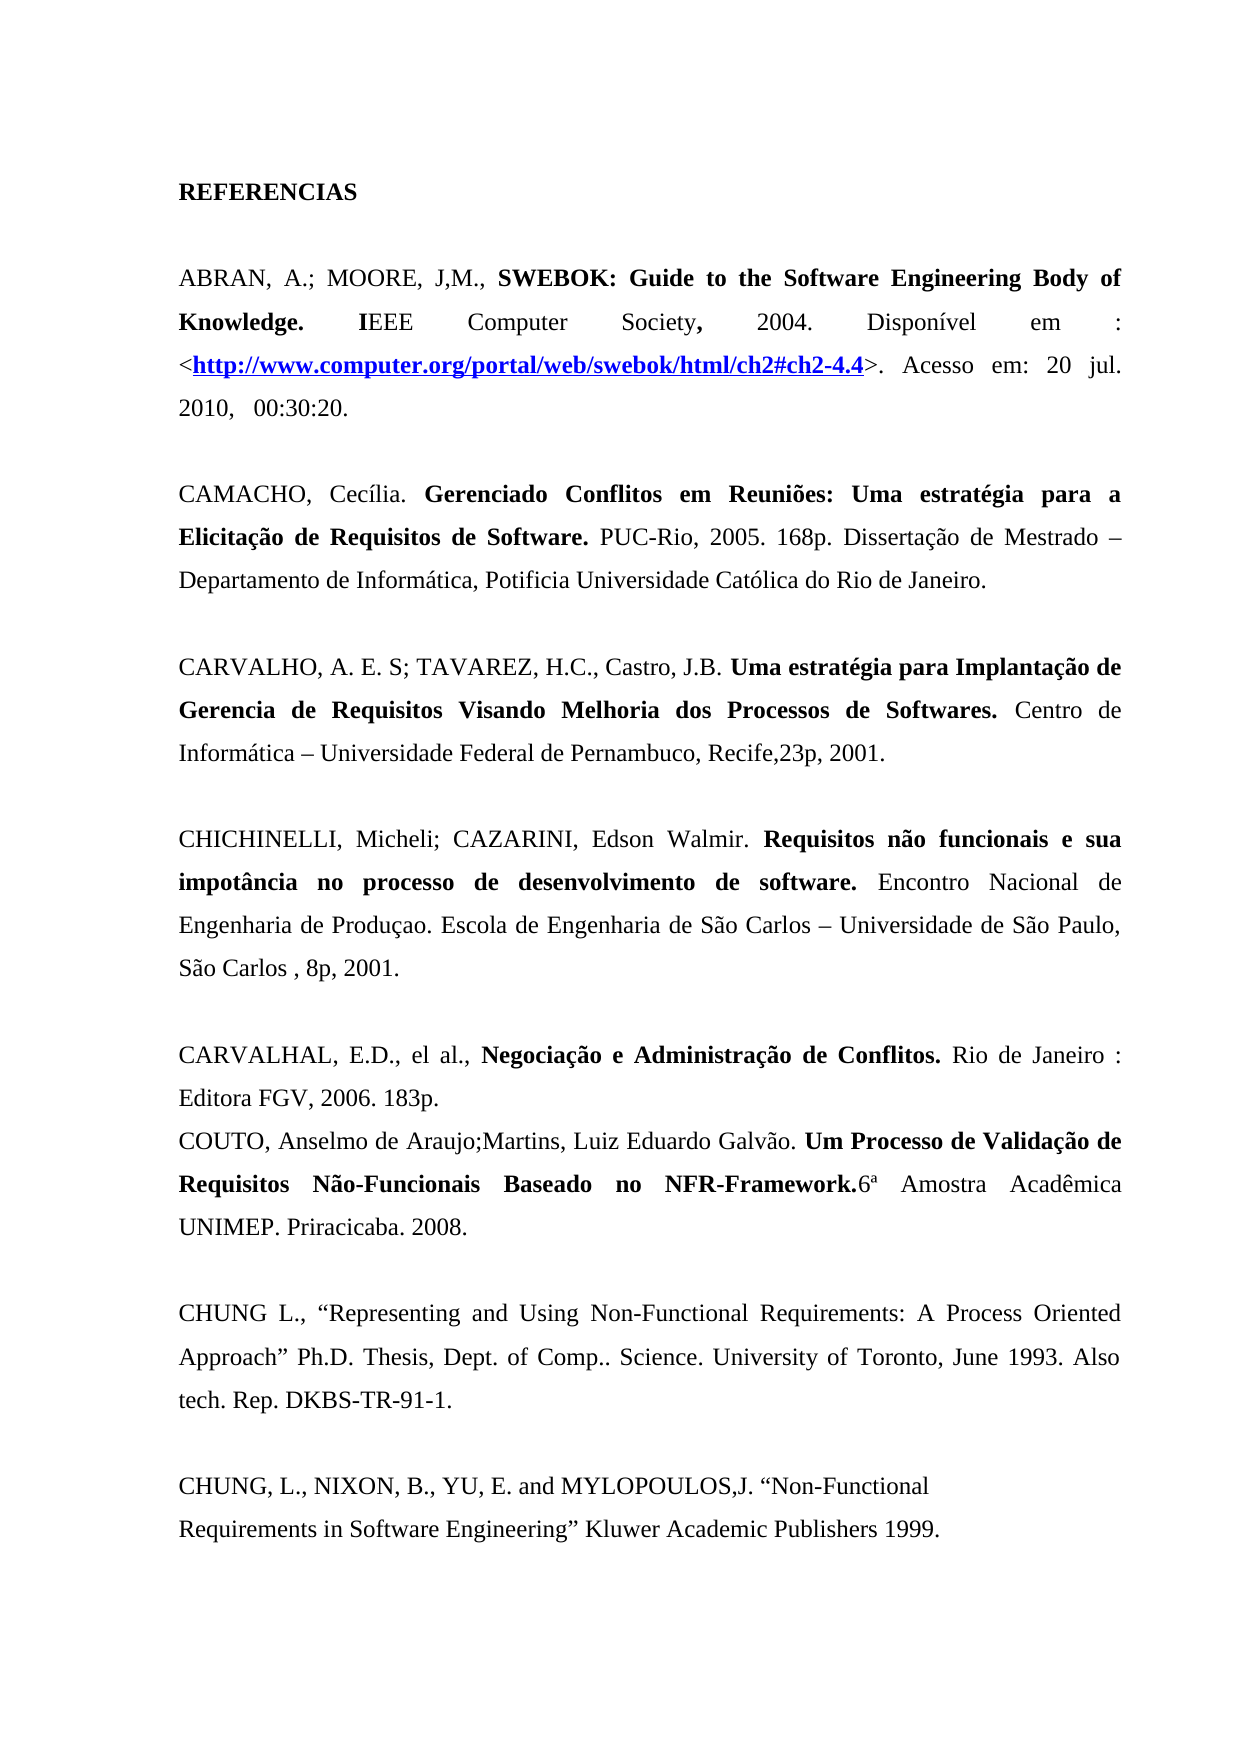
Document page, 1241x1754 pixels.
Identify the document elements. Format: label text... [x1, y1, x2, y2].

text CARVALHAL, E.D., el al., Negociação e Administração de Conflitos. Rio de Janeiro : Editora FGV, 2006. 183p. [178, 1040, 1122, 1112]
text CAMACHO, Cecília. Gerenciado Conflitos em Reuniões: Uma estratégia para a Elicitação de Requisitos de Software. PUC-Rio, 2005. 168p. Dissertação de Mestrado – Departamento de Informática, Potificia Universidade Católica do Rio de Janeiro. [178, 479, 1122, 594]
text Requirements in Software Engineering” Kluwer Academic Publishers 1999. [178, 1514, 1122, 1543]
text COUTO, Anselmo de Araujo;Martins, Luiz Eduardo Galvão. Um Processo de Validação de Requisitos Não-Funcionais Baseado no NFR-Framework.6ª Amostra Acadêmica UNIMEP. Priracicaba. 2008. [178, 1126, 1122, 1241]
text CHUNG, L., NIXON, B., YU, E. and MYLOPOULOS,J. “Non-Functional [178, 1471, 1122, 1500]
text ABRAN, A.; MOORE, J,M., SWEBOK: Guide to the Software Engineering Body of Knowledge. IEEE Computer Society, 2004. Disponível em : <http://www.computer.org/portal/web/swebok/html/ch2#ch2-4.4>. Acesso em: 20 jul. 2010, 00:30:20. [178, 263, 1122, 422]
text CHICHINELLI, Micheli; CAZARINI, Edson Walmir. Requisitos não funcionais e sua impotância no processo de desenvolvimento de software. Encontro Nacional de Engenharia de Produçao. Escola de Engenharia de São Carlos – Universidade de São Paulo, São Carlos , 8p, 2001. [178, 824, 1122, 982]
text CARVALHO, A. E. S; TAVAREZ, H.C., Castro, J.B. Uma estratégia para Implantação de Gerencia de Requisitos Visando Melhoria dos Processos de Softwares. Centro de Informática – Universidade Federal de Pernambuco, Recife,23p, 2001. [178, 652, 1122, 767]
text REFERENCIAS [153, 177, 1122, 206]
text CHUNG L., “Representing and Using Non-Functional Requirements: A Process Oriented Approach” Ph.D. Thesis, Dept. of Comp.. Science. University of Toronto, June 1993. Also tech. Rep. DKBS-TR-91-1. [178, 1298, 1122, 1413]
